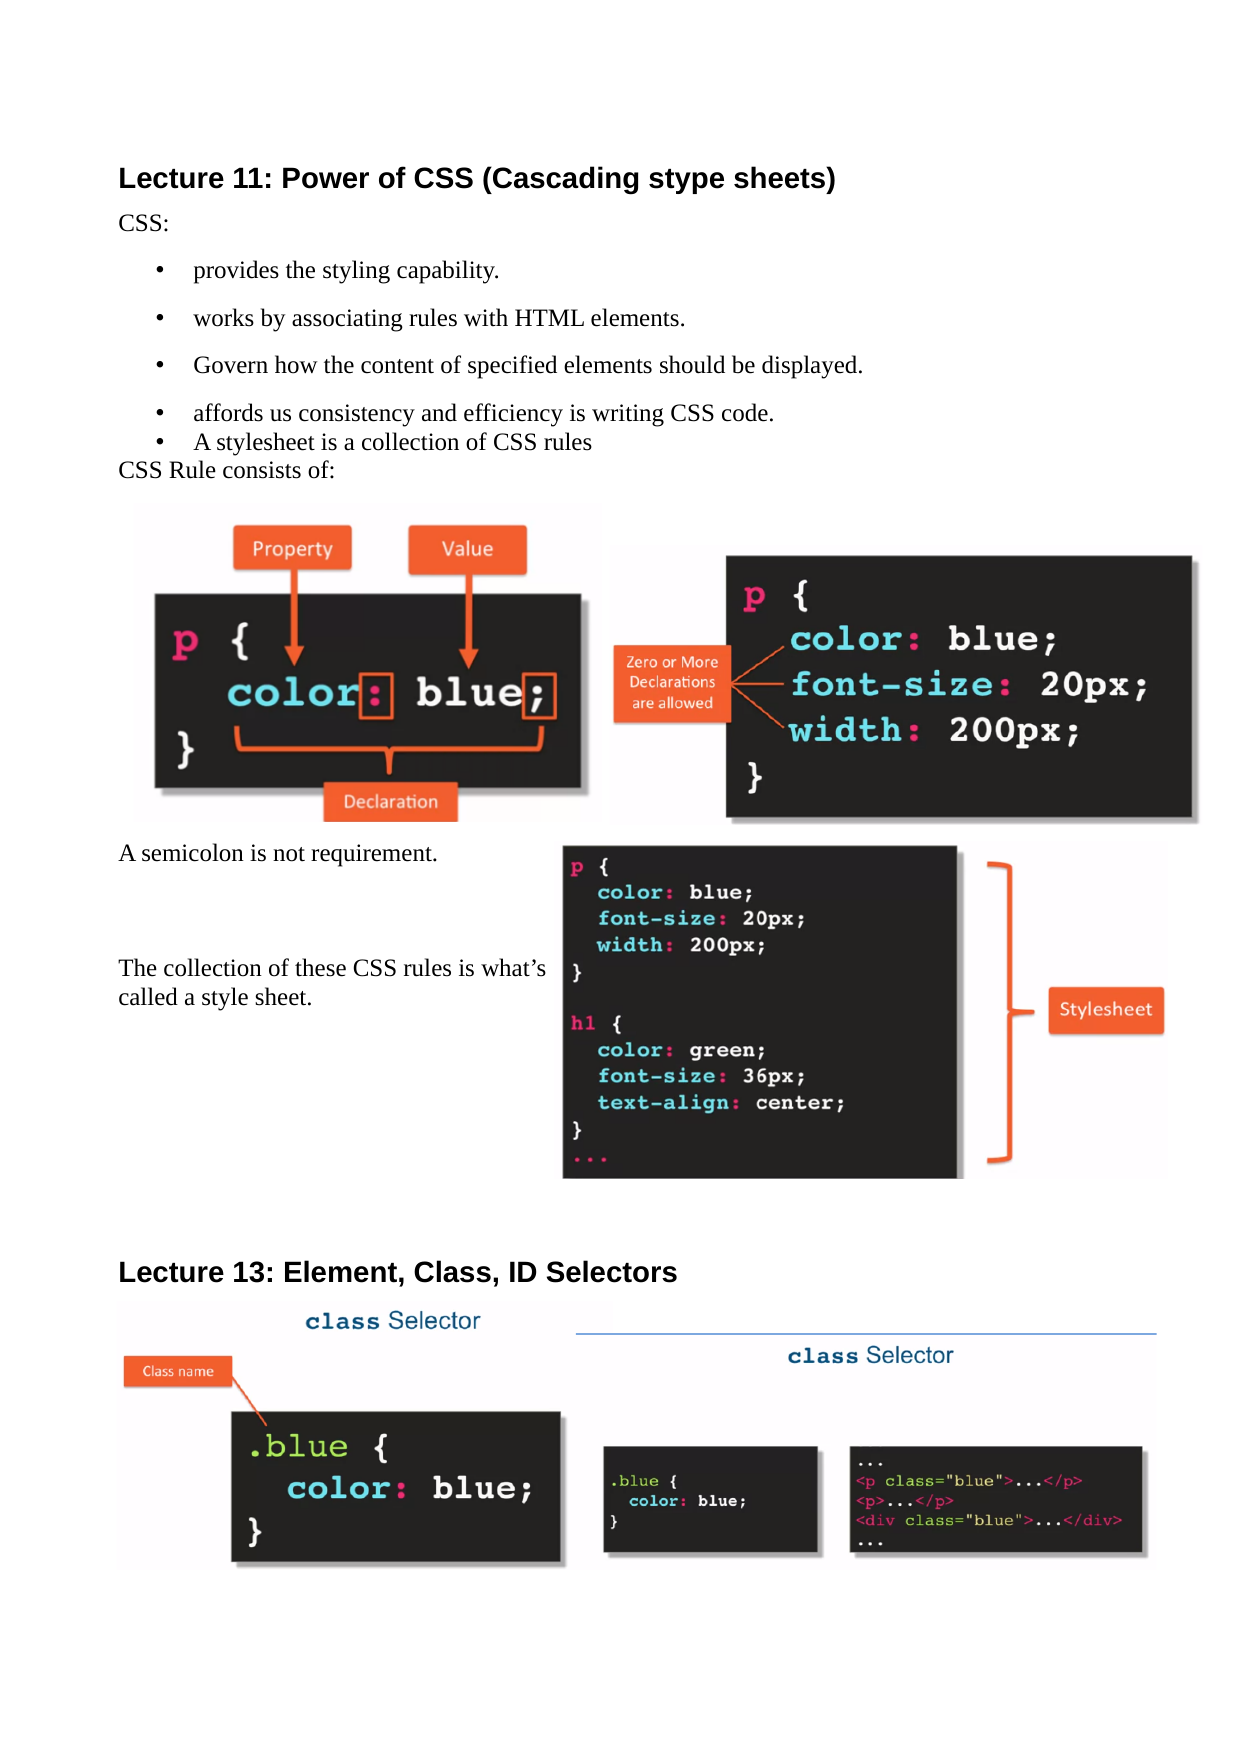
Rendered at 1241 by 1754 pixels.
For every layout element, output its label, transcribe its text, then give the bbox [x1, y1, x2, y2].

list provides the styling capability. [156, 255, 1122, 284]
text A semicolon is not requirement. [118, 838, 1122, 867]
picture [553, 841, 1168, 1179]
list A stylesheet is a collection of CSS rules [156, 427, 1122, 456]
subtitle Lecture 11: Power of CSS (Cascading stype sheets) [118, 161, 1122, 195]
text CSS: [118, 208, 1122, 236]
list affords us consistency and efficiency is writing CSS code. [156, 398, 1122, 427]
list works by associating rules with HTML elements. [156, 303, 1122, 332]
text The collection of these CSS rules is what’s called a style sheet. [118, 953, 553, 1011]
picture [116, 1301, 1157, 1570]
picture [609, 545, 1203, 825]
list Govern how the content of specified elements should be displayed. [156, 351, 1122, 379]
picture [133, 503, 602, 822]
text CSS Rule consists of: [118, 456, 1122, 484]
subtitle Lecture 13: Element, Class, ID Selectors [118, 1255, 1122, 1289]
